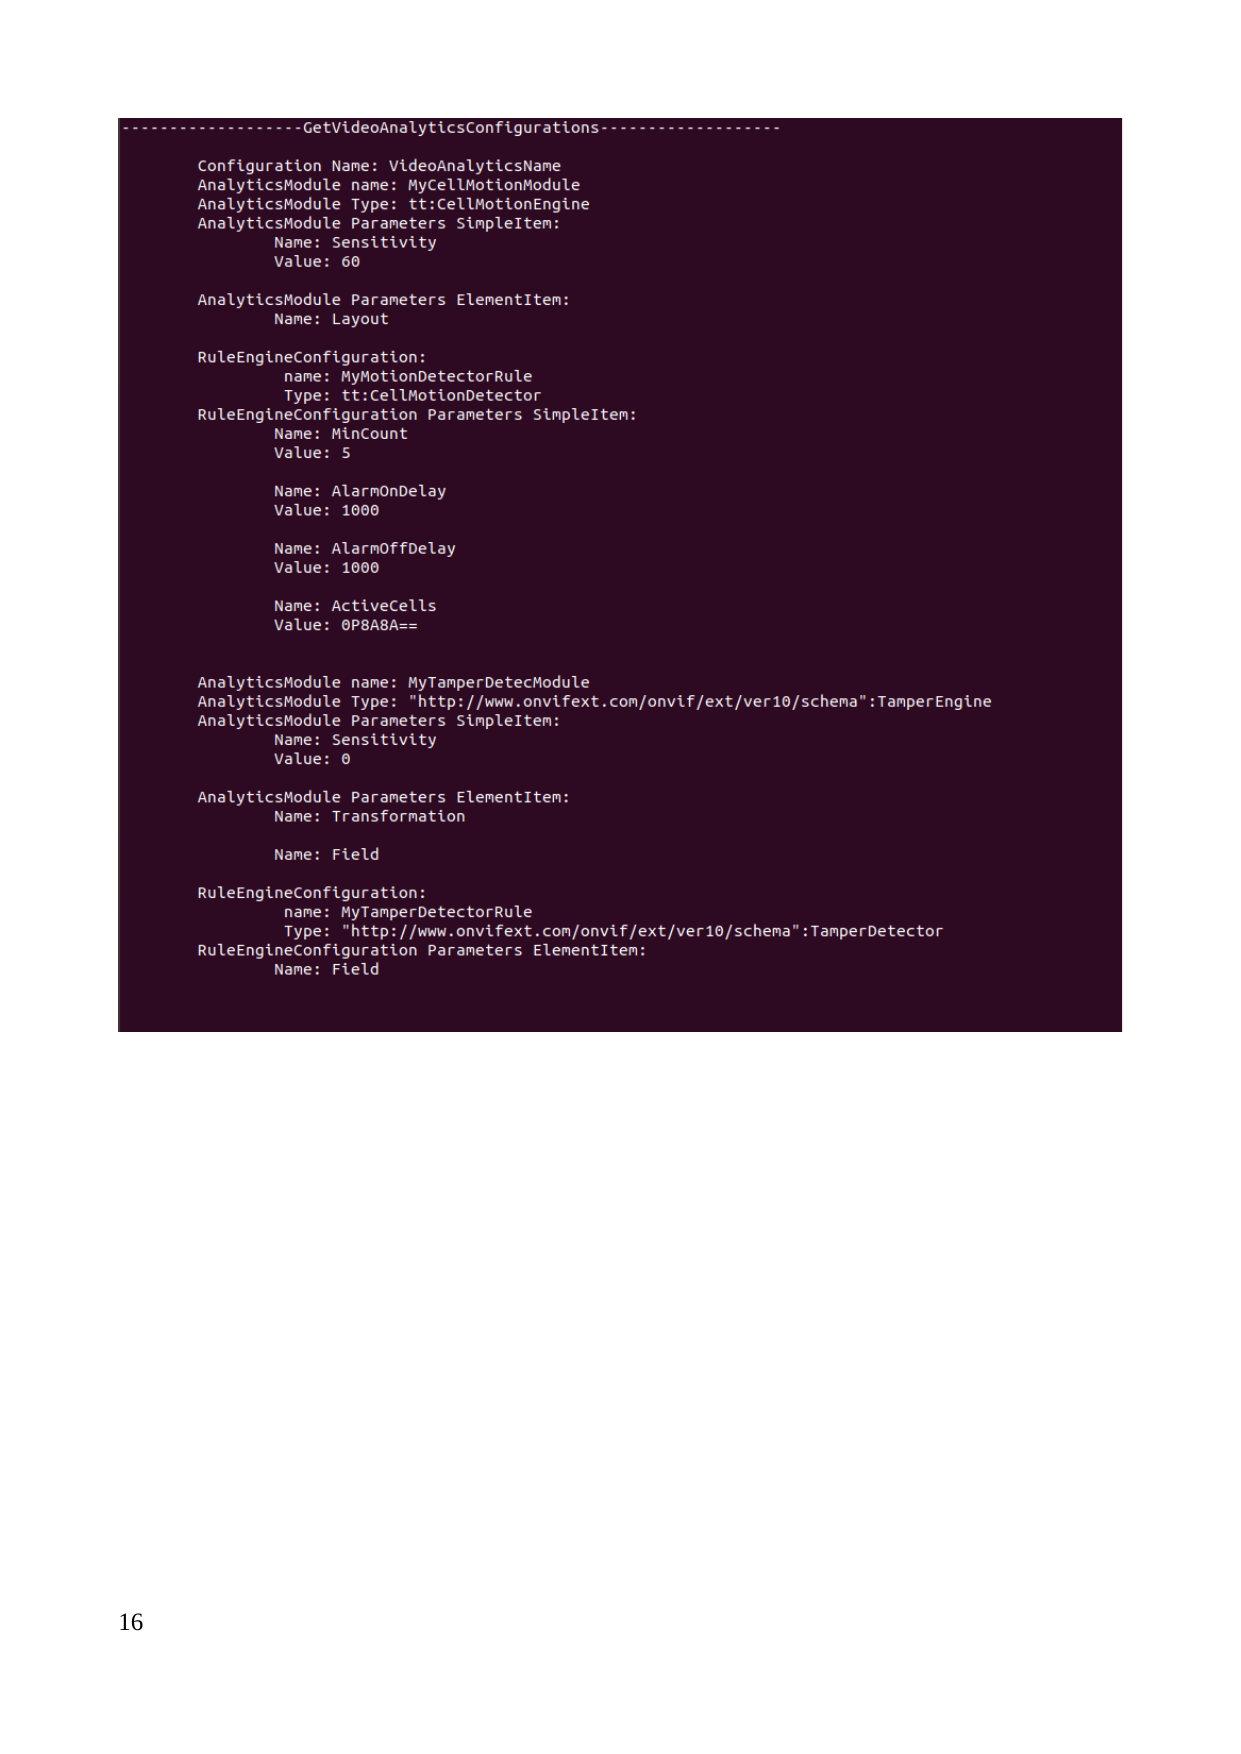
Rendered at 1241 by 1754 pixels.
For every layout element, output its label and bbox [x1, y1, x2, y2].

picture [118, 118, 1123, 1032]
